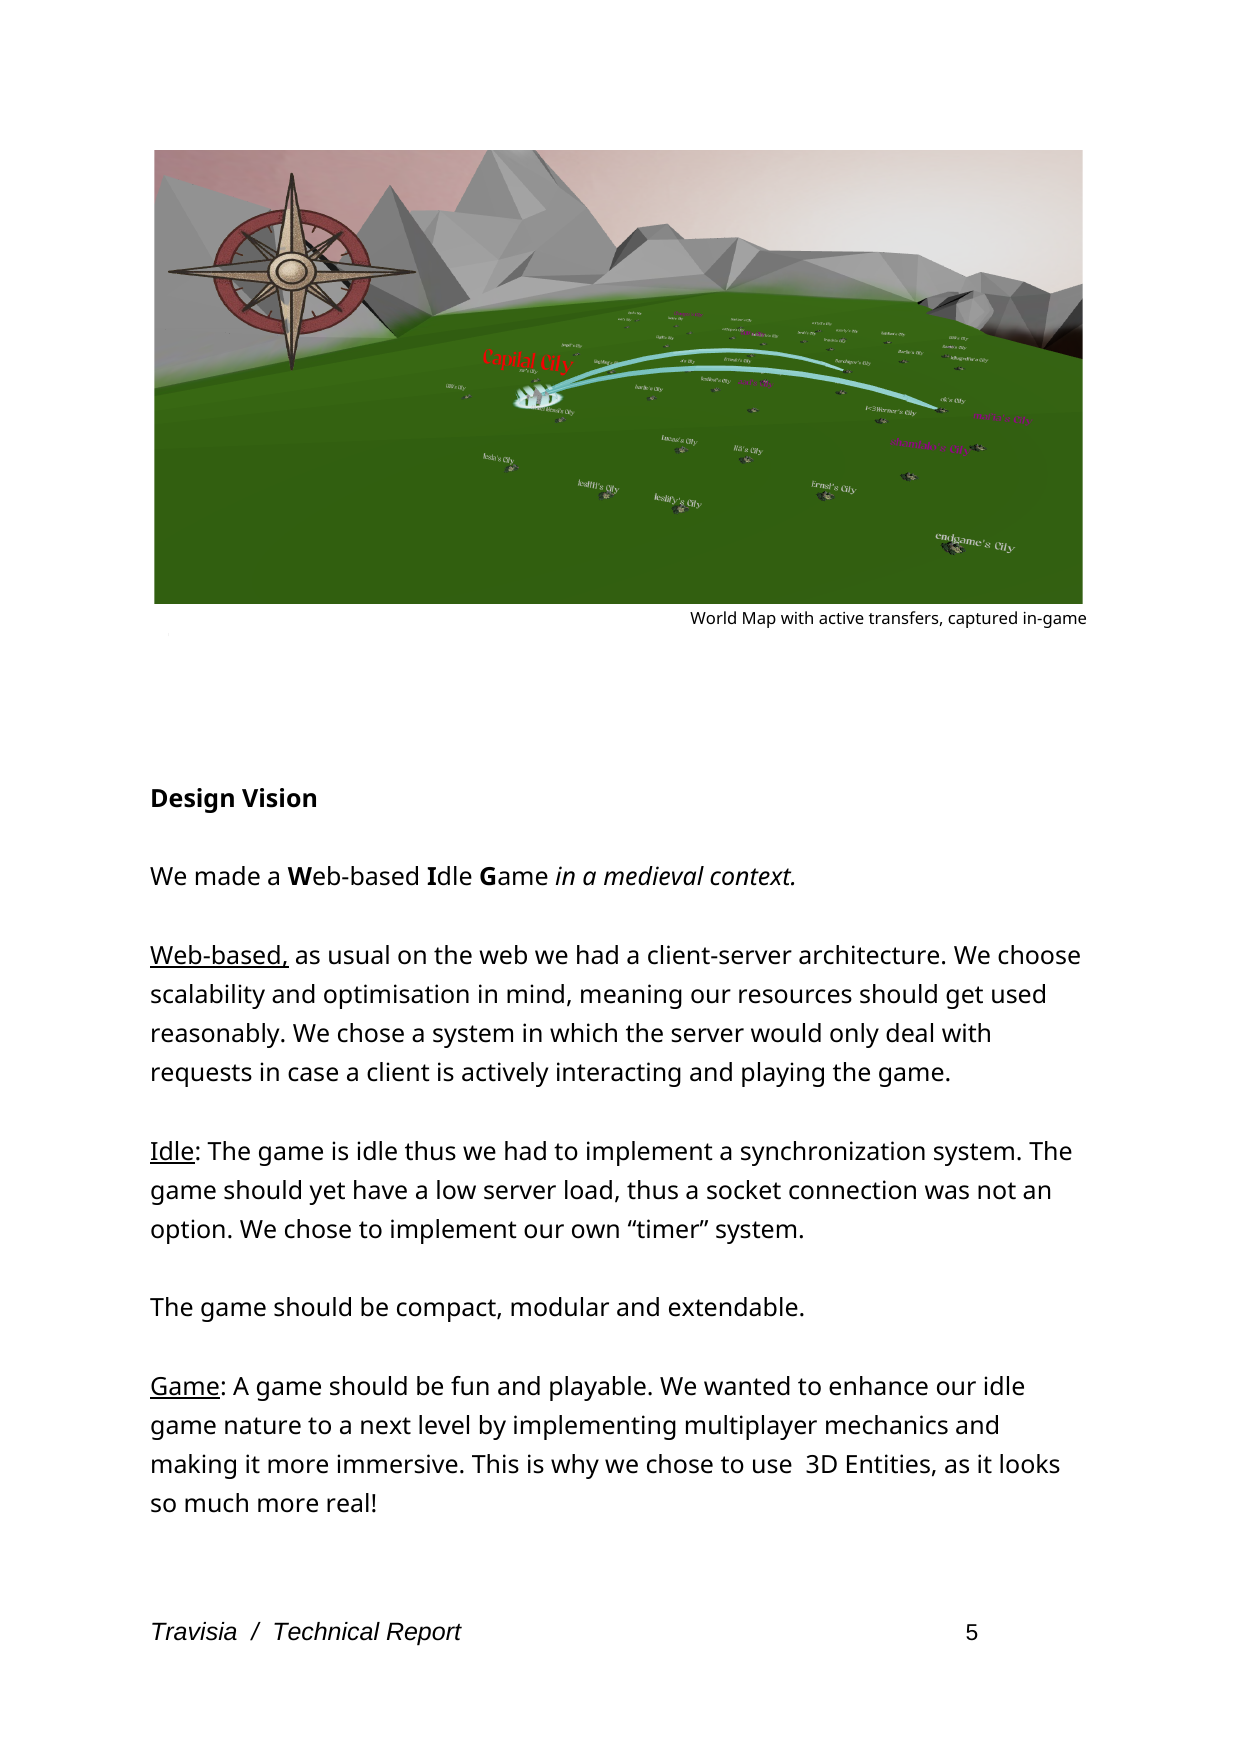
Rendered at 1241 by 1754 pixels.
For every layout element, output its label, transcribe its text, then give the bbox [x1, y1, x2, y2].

text World Map with active transfers, captured in-game [225, 607, 1087, 630]
text The game should be compact, modular and extendable. [150, 1290, 1087, 1324]
text Game: A game should be fun and playable. We wanted to enhance our idle game nature to a next level by implementing multiplayer mechanics and making it more immersive. This is why we chose to use 3D Entities, as it looks so much more real! [150, 1368, 1087, 1520]
text We made a Web-based Idle Game in a medieval context. [150, 859, 1087, 893]
text Web-based, as usual on the web we had a client-server architecture. We choose scalability and optimisation in mind, meaning our resources should get used reasonably. We chose a system in which the server would only deal with requests in case a client is actively interacting and playing the game. [150, 937, 1087, 1089]
text Design Vision [150, 781, 1087, 815]
picture [154, 150, 1083, 604]
text Idle: The game is idle thus we had to implement a synchronization system. The game should yet have a low server load, thus a socket connection was not an option. We chose to implement our own “timer” system. [150, 1133, 1087, 1246]
